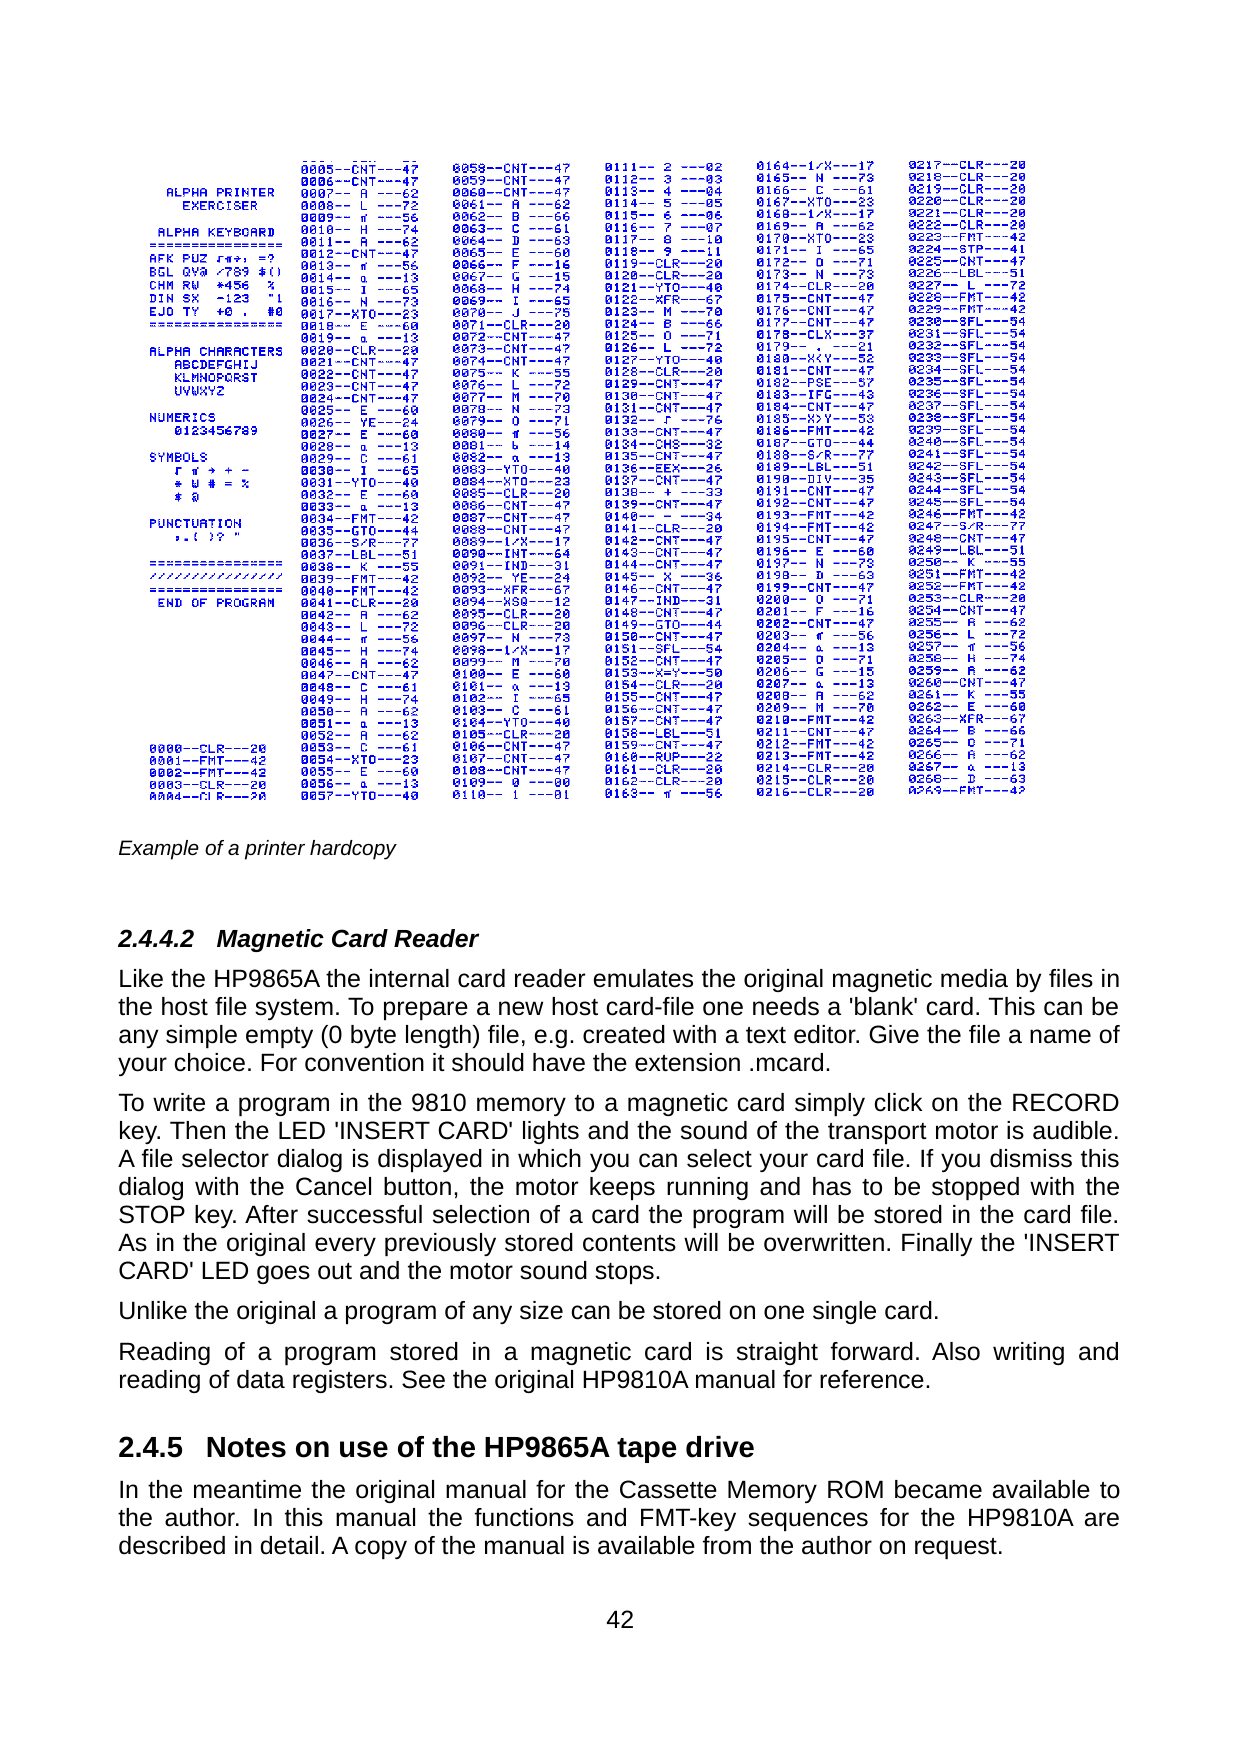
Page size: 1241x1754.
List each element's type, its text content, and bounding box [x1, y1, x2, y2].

text To write a program in the 9810 memory to a magnetic card simply click on the RECORD key. Then the LED 'INSERT CARD' lights and the sound of the transport motor is audible. A file selector dialog is displayed in which you can select your card file. If you dismiss this dialog with the Cancel button, the motor keeps running and has to be stopped with the STOP key. After successful selection of a card the program will be stored in the card file. As in the original every previously stored contents will be overwritten. Finally the 'INSERT CARD' LED goes out and the motor sound stops. [118, 1089, 1122, 1284]
text Example of a printer hardcopy [118, 837, 1122, 859]
text Reading of a program stored in a magnetic card is straight forward. Also writing and reading of data registers. See the original HP9810A manual for reference. [118, 1337, 1122, 1393]
text Like the HP9865A the internal card reader emulates the original magnetic media by files in the host file system. To prepare a new host card-file one needs a 'blank' card. This can be any simple empty (0 byte length) file, e.g. created with a text editor. Give the file a name of your choice. For convention it should have the extension .mcard. [118, 965, 1122, 1077]
subtitle Magnetic Card Reader [118, 925, 1122, 952]
text In the meantime the original manual for the Cassette Memory ROM became available to the author. In this manual the functions and FMT-key sequences for the HP9810A are described in detail. A copy of the manual is available from the author on request. [118, 1476, 1122, 1560]
text Unlike the original a program of any size can be stored on one single card. [118, 1297, 1122, 1325]
subtitle Notes on use of the HP9865A tape drive [118, 1431, 1122, 1463]
